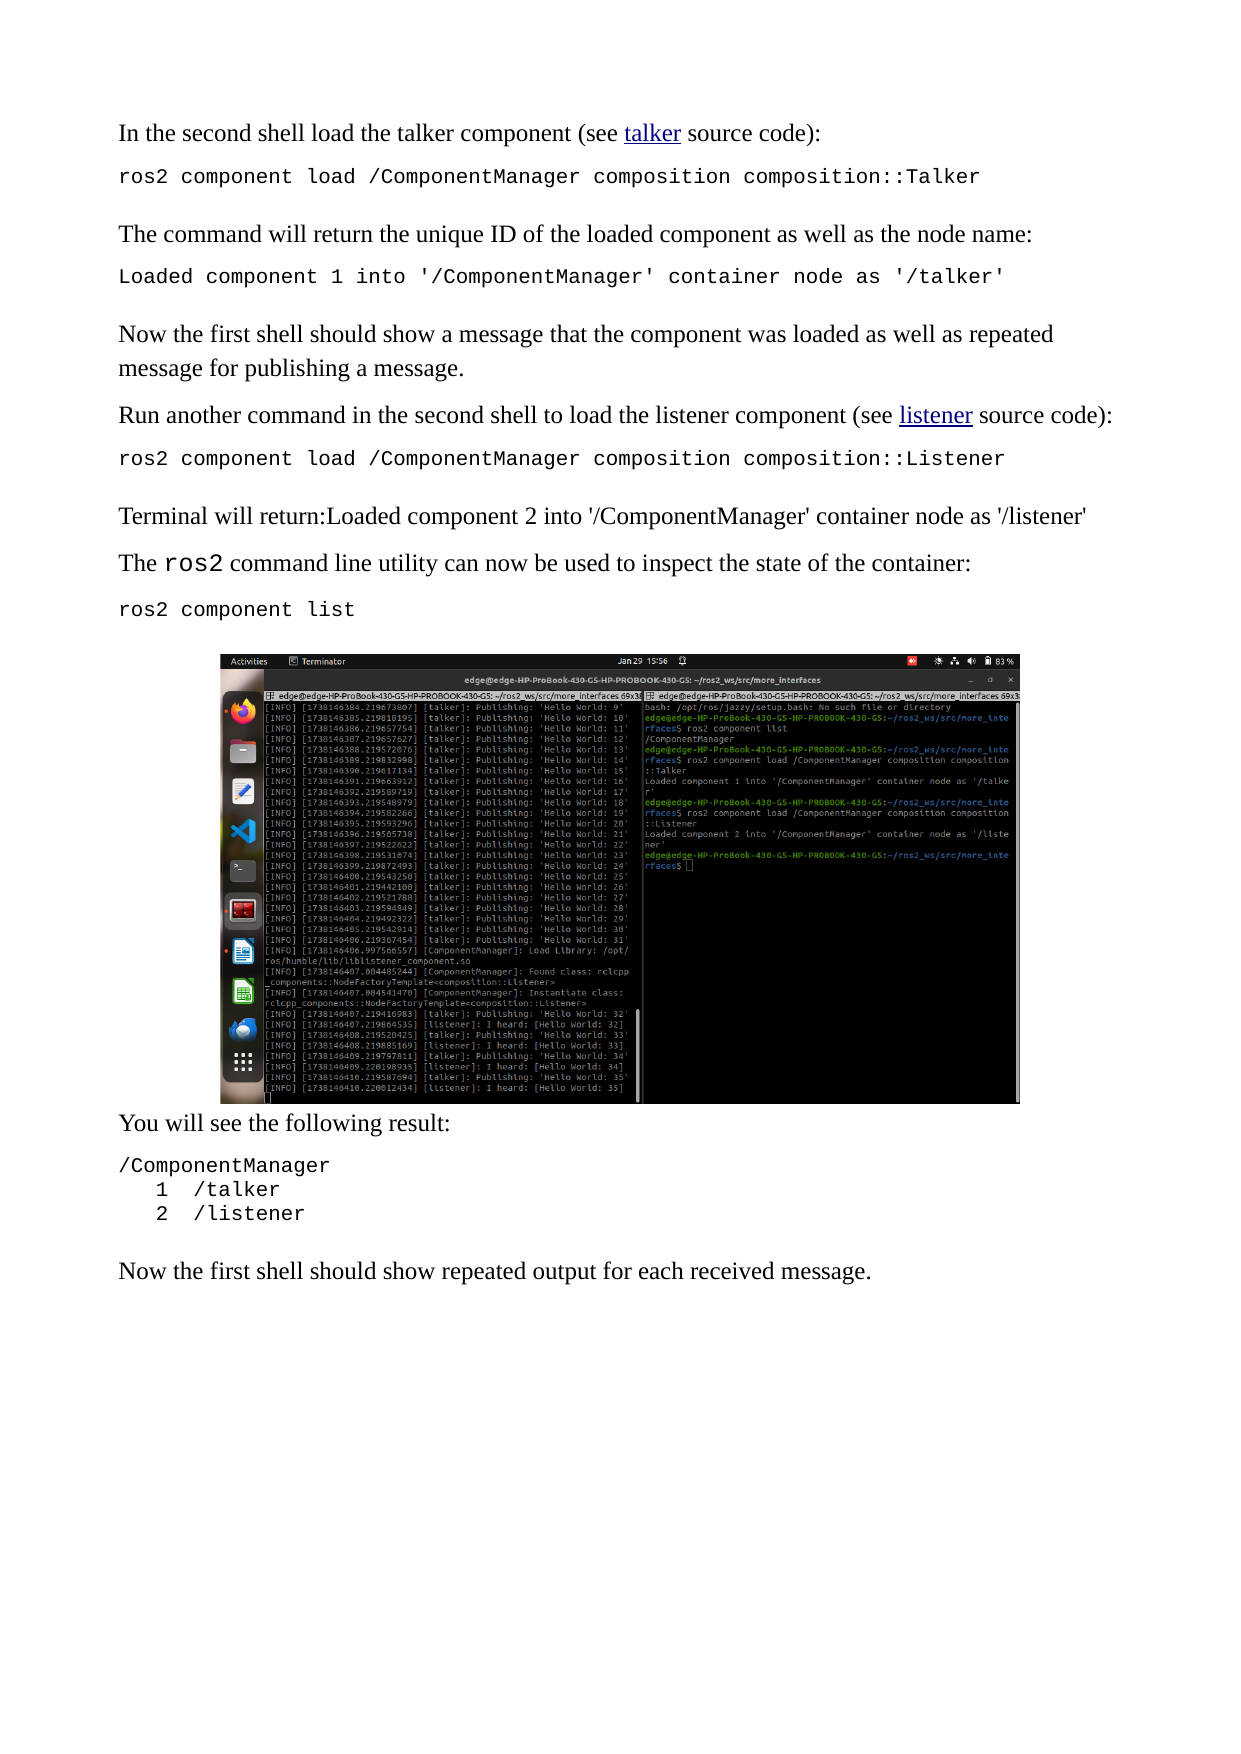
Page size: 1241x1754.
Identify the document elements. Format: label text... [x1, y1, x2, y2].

text You will see the following result: [118, 652, 1122, 1137]
text ros2 component list [118, 598, 1122, 622]
text The ros2 command line utility can now be used to inspect the state of the container: [118, 548, 1122, 579]
text Loaded component 1 into '/ComponentManager' container node as '/talker' [118, 266, 1122, 290]
text Run another command in the second shell to load the listener component (see listener source code): [118, 400, 1122, 429]
picture [220, 654, 1020, 1104]
text Terminal will return:Loaded component 2 into '/ComponentManager' container node as '/listener' [118, 501, 1122, 530]
text In the second shell load the talker component (see talker source code): [118, 118, 1122, 147]
text ros2 component load /ComponentManager composition composition::Talker [118, 166, 1122, 189]
text 2 /listener [118, 1203, 1122, 1226]
text 1 /talker [118, 1179, 1122, 1203]
text ros2 component load /ComponentManager composition composition::Listener [118, 448, 1122, 471]
text /ComponentManager [118, 1156, 1122, 1179]
text Now the first shell should show repeated output for each received message. [118, 1256, 1122, 1285]
text Now the first shell should show a message that the component was loaded as well as repeated message for publishing a message. [118, 319, 1122, 381]
text The command will return the unique ID of the loaded component as well as the node name: [118, 219, 1122, 248]
